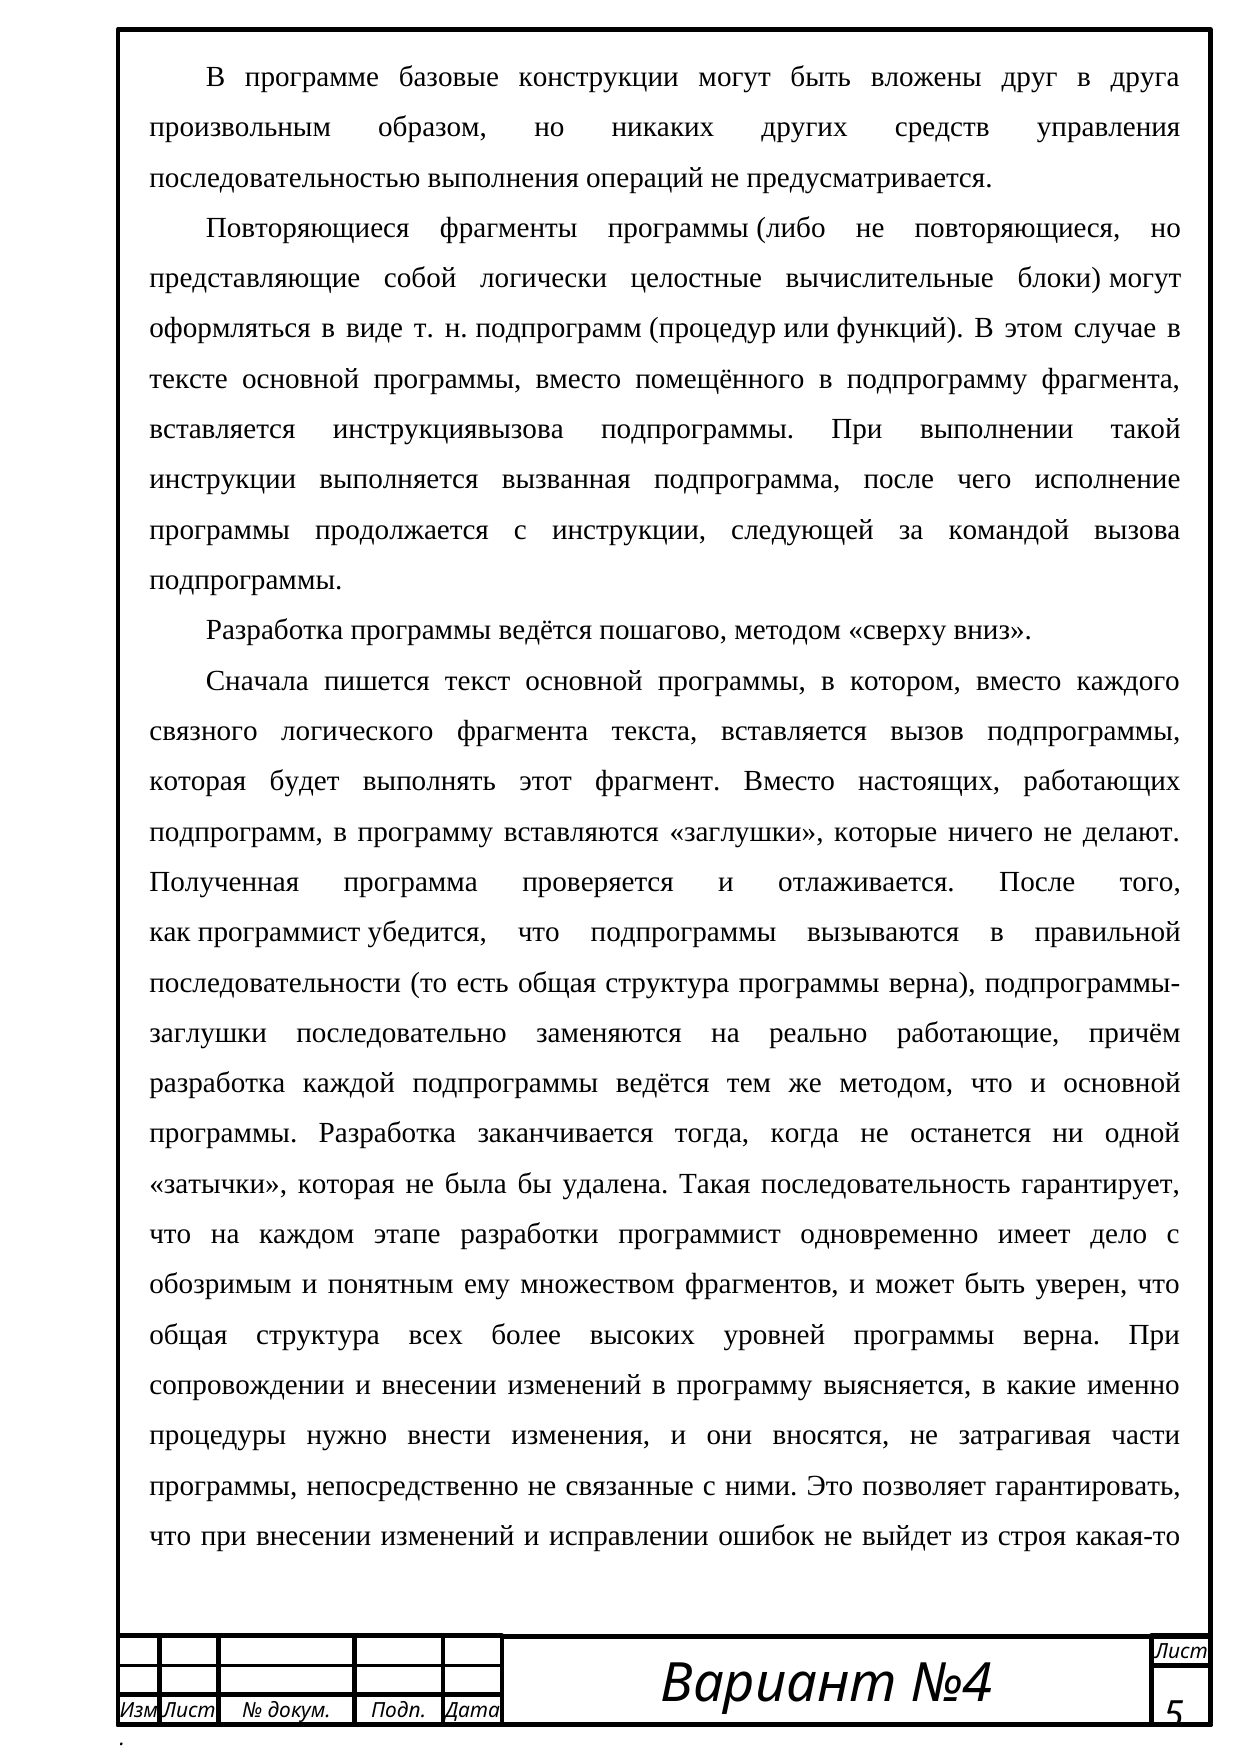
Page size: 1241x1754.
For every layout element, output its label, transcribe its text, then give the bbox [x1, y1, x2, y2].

text Сначала пишется текст основной программы, в котором, вместо каждого связного логического фрагмента текста, вставляется вызов подпрограммы, которая будет выполнять этот фрагмент. Вместо настоящих, работающих подпрограмм, в программу вставляются «заглушки», которые ничего не делают. Полученная программа проверяется и отлаживается. После того, как программист убедится, что подпрограммы вызываются в правильной последовательности (то есть общая структура программы верна), подпрограммы-заглушки последовательно заменяются на реально работающие, причём разработка каждой подпрограммы ведётся тем же методом, что и основной программы. Разработка заканчивается тогда, когда не останется ни одной «затычки», которая не была бы удалена. Такая последовательность гарантирует, что на каждом этапе разработки программист одновременно имеет дело с обозримым и понятным ему множеством фрагментов, и может быть уверен, что общая структура всех более высоких уровней программы верна. При сопровождении и внесении изменений в программу выясняется, в какие именно процедуры нужно внести изменения, и они вносятся, не затрагивая части программы, непосредственно не связанные с ними. Это позволяет гарантировать, что при внесении изменений и исправлении ошибок не выйдет из строя какая-то [149, 663, 1181, 1552]
text Разработка программы ведётся пошагово, методом «сверху вниз». [149, 612, 1181, 646]
list В программе базовые конструкции могут быть вложены друг в друга произвольным образом, но никаких других средств управления последовательностью выполнения операций не предусматривается. [149, 59, 1181, 193]
text Повторяющиеся фрагменты программы (либо не повторяющиеся, но представляющие собой логически целостные вычислительные блоки) могут оформляться в виде т. н. подпрограмм (процедур или функций). В этом случае в тексте основной программы, вместо помещённого в подпрограмму фрагмента, вставляется инструкциявызова подпрограммы. При выполнении такой инструкции выполняется вызванная подпрограмма, после чего исполнение программы продолжается с инструкции, следующей за командой вызова подпрограммы. [149, 210, 1181, 596]
